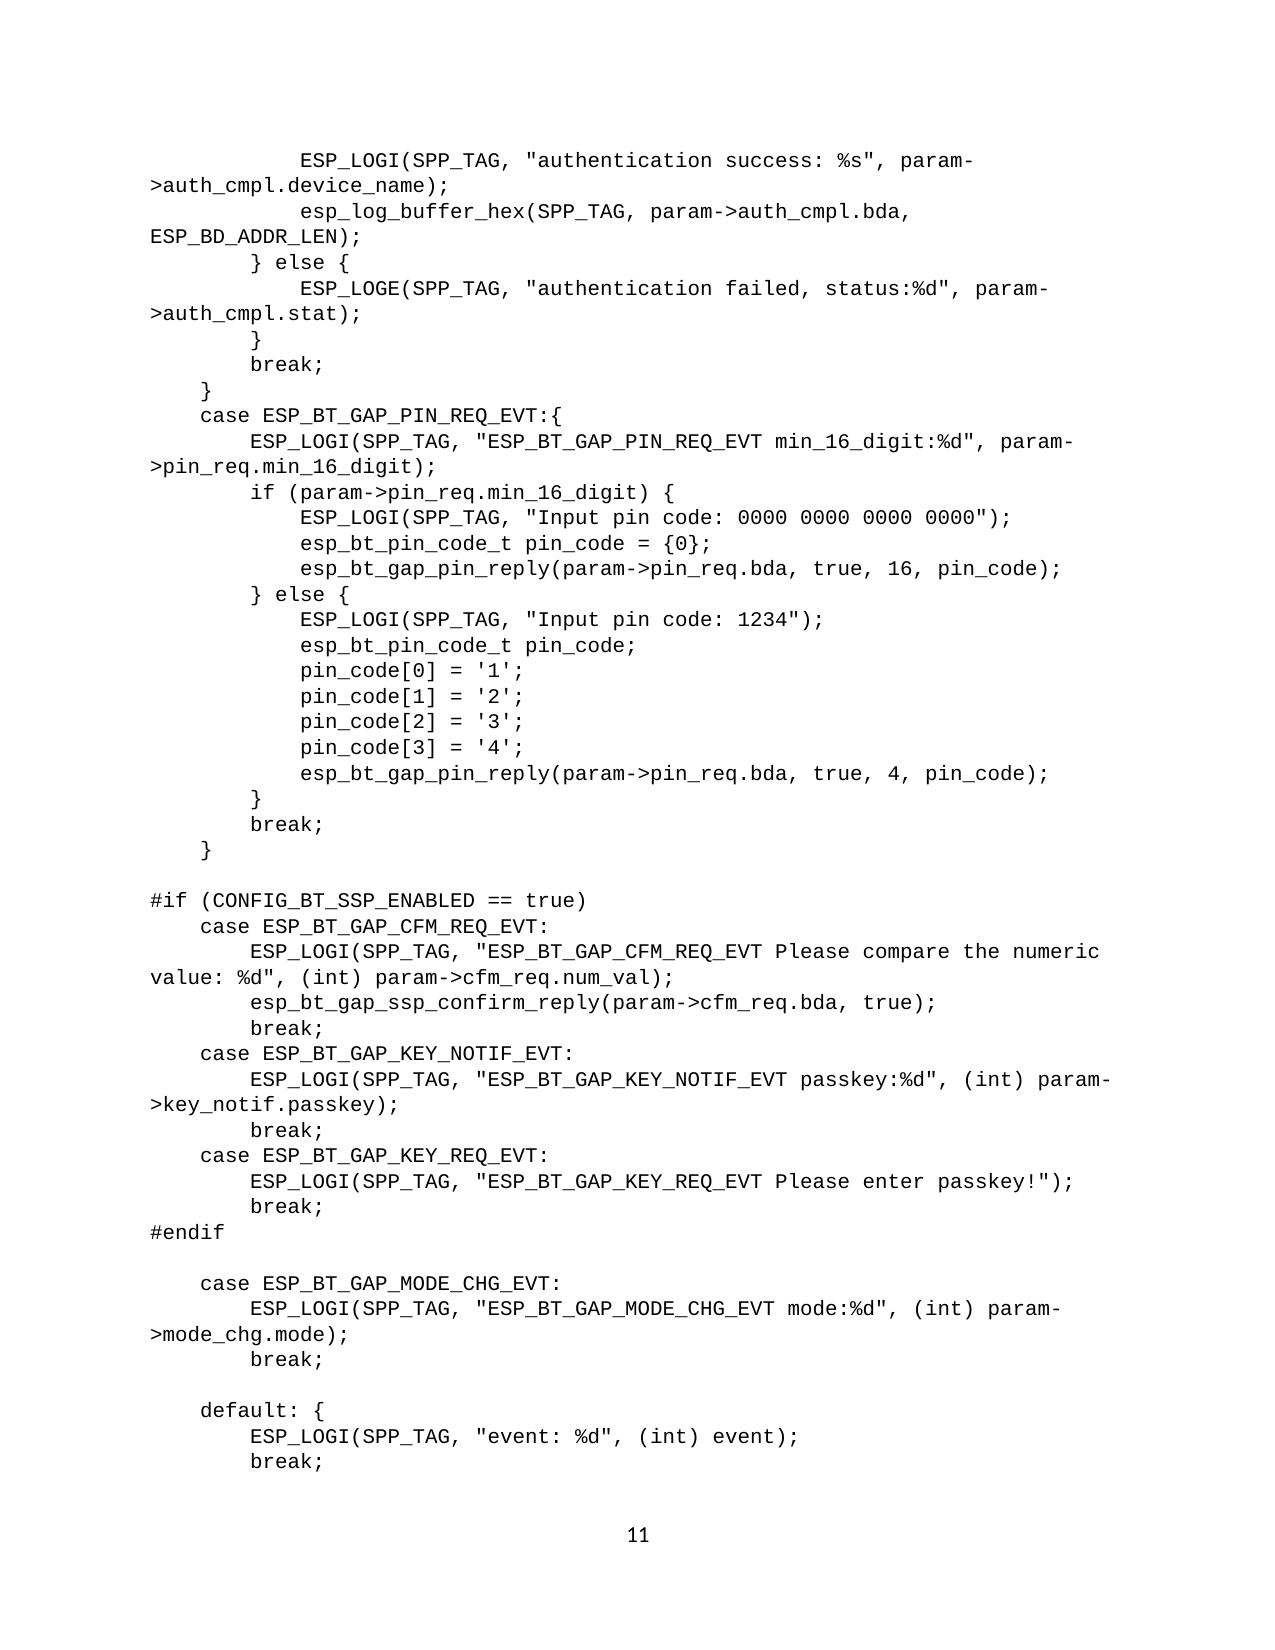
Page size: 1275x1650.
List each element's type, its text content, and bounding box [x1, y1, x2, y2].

text ESP_LOGI(SPP_TAG, "Input pin code: 0000 0000 0000 0000"); [150, 507, 1125, 531]
text ESP_LOGE(SPP_TAG, "authentication failed, status:%d", param->auth_cmpl.stat); [150, 278, 1125, 327]
text ESP_LOGI(SPP_TAG, "ESP_BT_GAP_CFM_REQ_EVT Please compare the numeric value: %d", (int) param->cfm_req.num_val); [150, 941, 1125, 990]
text } [150, 839, 1125, 863]
text break; [150, 1120, 1125, 1143]
text esp_bt_pin_code_t pin_code; [150, 635, 1125, 658]
text esp_log_buffer_hex(SPP_TAG, param->auth_cmpl.bda, ESP_BD_ADDR_LEN); [150, 201, 1125, 250]
text case ESP_BT_GAP_KEY_REQ_EVT: [150, 1145, 1125, 1169]
text ESP_LOGI(SPP_TAG, "Input pin code: 1234"); [150, 609, 1125, 633]
text break; [150, 354, 1125, 378]
text pin_code[3] = '4'; [150, 737, 1125, 761]
text ESP_LOGI(SPP_TAG, "ESP_BT_GAP_KEY_NOTIF_EVT passkey:%d", (int) param->key_notif.passkey); [150, 1069, 1125, 1118]
text pin_code[1] = '2'; [150, 686, 1125, 709]
text #if (CONFIG_BT_SSP_ENABLED == true) [150, 890, 1125, 914]
text if (param->pin_req.min_16_digit) { [150, 482, 1125, 505]
text ESP_LOGI(SPP_TAG, "ESP_BT_GAP_MODE_CHG_EVT mode:%d", (int) param->mode_chg.mode); [150, 1298, 1125, 1348]
text ESP_LOGI(SPP_TAG, "ESP_BT_GAP_PIN_REQ_EVT min_16_digit:%d", param->pin_req.min_16_digit); [150, 431, 1125, 480]
text case ESP_BT_GAP_CFM_REQ_EVT: [150, 916, 1125, 939]
text esp_bt_pin_code_t pin_code = {0}; [150, 533, 1125, 556]
text #endif [150, 1222, 1125, 1246]
text break; [150, 1349, 1125, 1373]
text case ESP_BT_GAP_PIN_REQ_EVT:{ [150, 405, 1125, 429]
text break; [150, 813, 1125, 837]
text } [150, 329, 1125, 352]
text break; [150, 1452, 1125, 1475]
text case ESP_BT_GAP_MODE_CHG_EVT: [150, 1273, 1125, 1297]
text break; [150, 1196, 1125, 1220]
text break; [150, 1018, 1125, 1041]
text } [150, 788, 1125, 812]
text } else { [150, 252, 1125, 276]
text esp_bt_gap_pin_reply(param->pin_req.bda, true, 16, pin_code); [150, 558, 1125, 582]
text esp_bt_gap_ssp_confirm_reply(param->cfm_req.bda, true); [150, 992, 1125, 1016]
text case ESP_BT_GAP_KEY_NOTIF_EVT: [150, 1043, 1125, 1067]
text esp_bt_gap_pin_reply(param->pin_req.bda, true, 4, pin_code); [150, 762, 1125, 786]
text pin_code[2] = '3'; [150, 711, 1125, 735]
text ESP_LOGI(SPP_TAG, "authentication success: %s", param->auth_cmpl.device_name); [150, 150, 1125, 199]
text ESP_LOGI(SPP_TAG, "ESP_BT_GAP_KEY_REQ_EVT Please enter passkey!"); [150, 1171, 1125, 1194]
text default: { [150, 1401, 1125, 1424]
text ESP_LOGI(SPP_TAG, "event: %d", (int) event); [150, 1426, 1125, 1450]
text } else { [150, 584, 1125, 607]
text } [150, 380, 1125, 403]
text pin_code[0] = '1'; [150, 660, 1125, 684]
